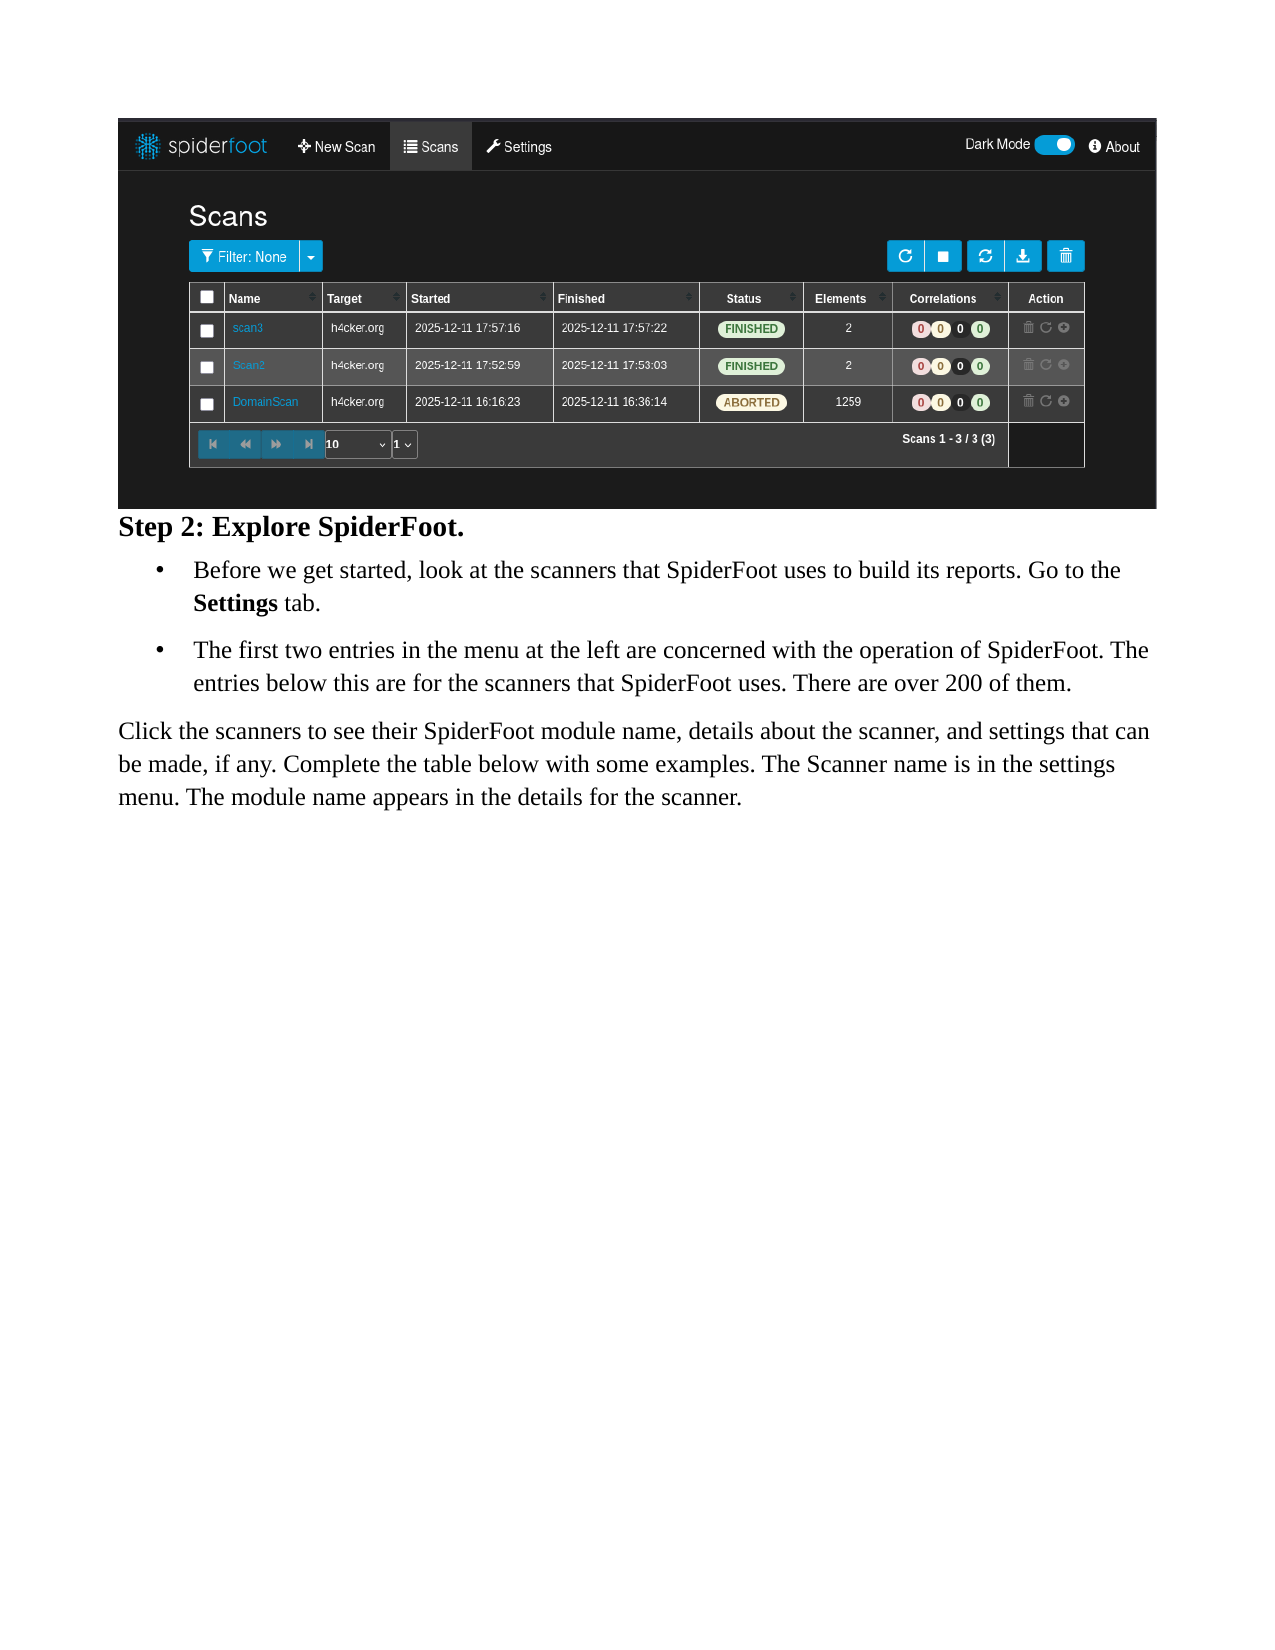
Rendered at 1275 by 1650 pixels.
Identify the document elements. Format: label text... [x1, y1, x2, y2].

picture [118, 118, 1157, 509]
list The first two entries in the menu at the left are concerned with the operation of SpiderFoot. The entries below this are for the scanners that SpiderFoot uses. There are over 200 of them. [156, 635, 1157, 697]
text Click the scanners to see their SpiderFoot module name, details about the scanner, and settings that can be made, if any. Complete the table below with some examples. The Scanner name is in the settings menu. The module name appears in the details for the scanner. [118, 716, 1157, 811]
list Before we get started, look at the scanners that SpiderFoot uses to build its reports. Go to the Settings tab. [156, 555, 1157, 617]
subtitle Step 2: Explore SpiderFoot. [118, 509, 1157, 542]
